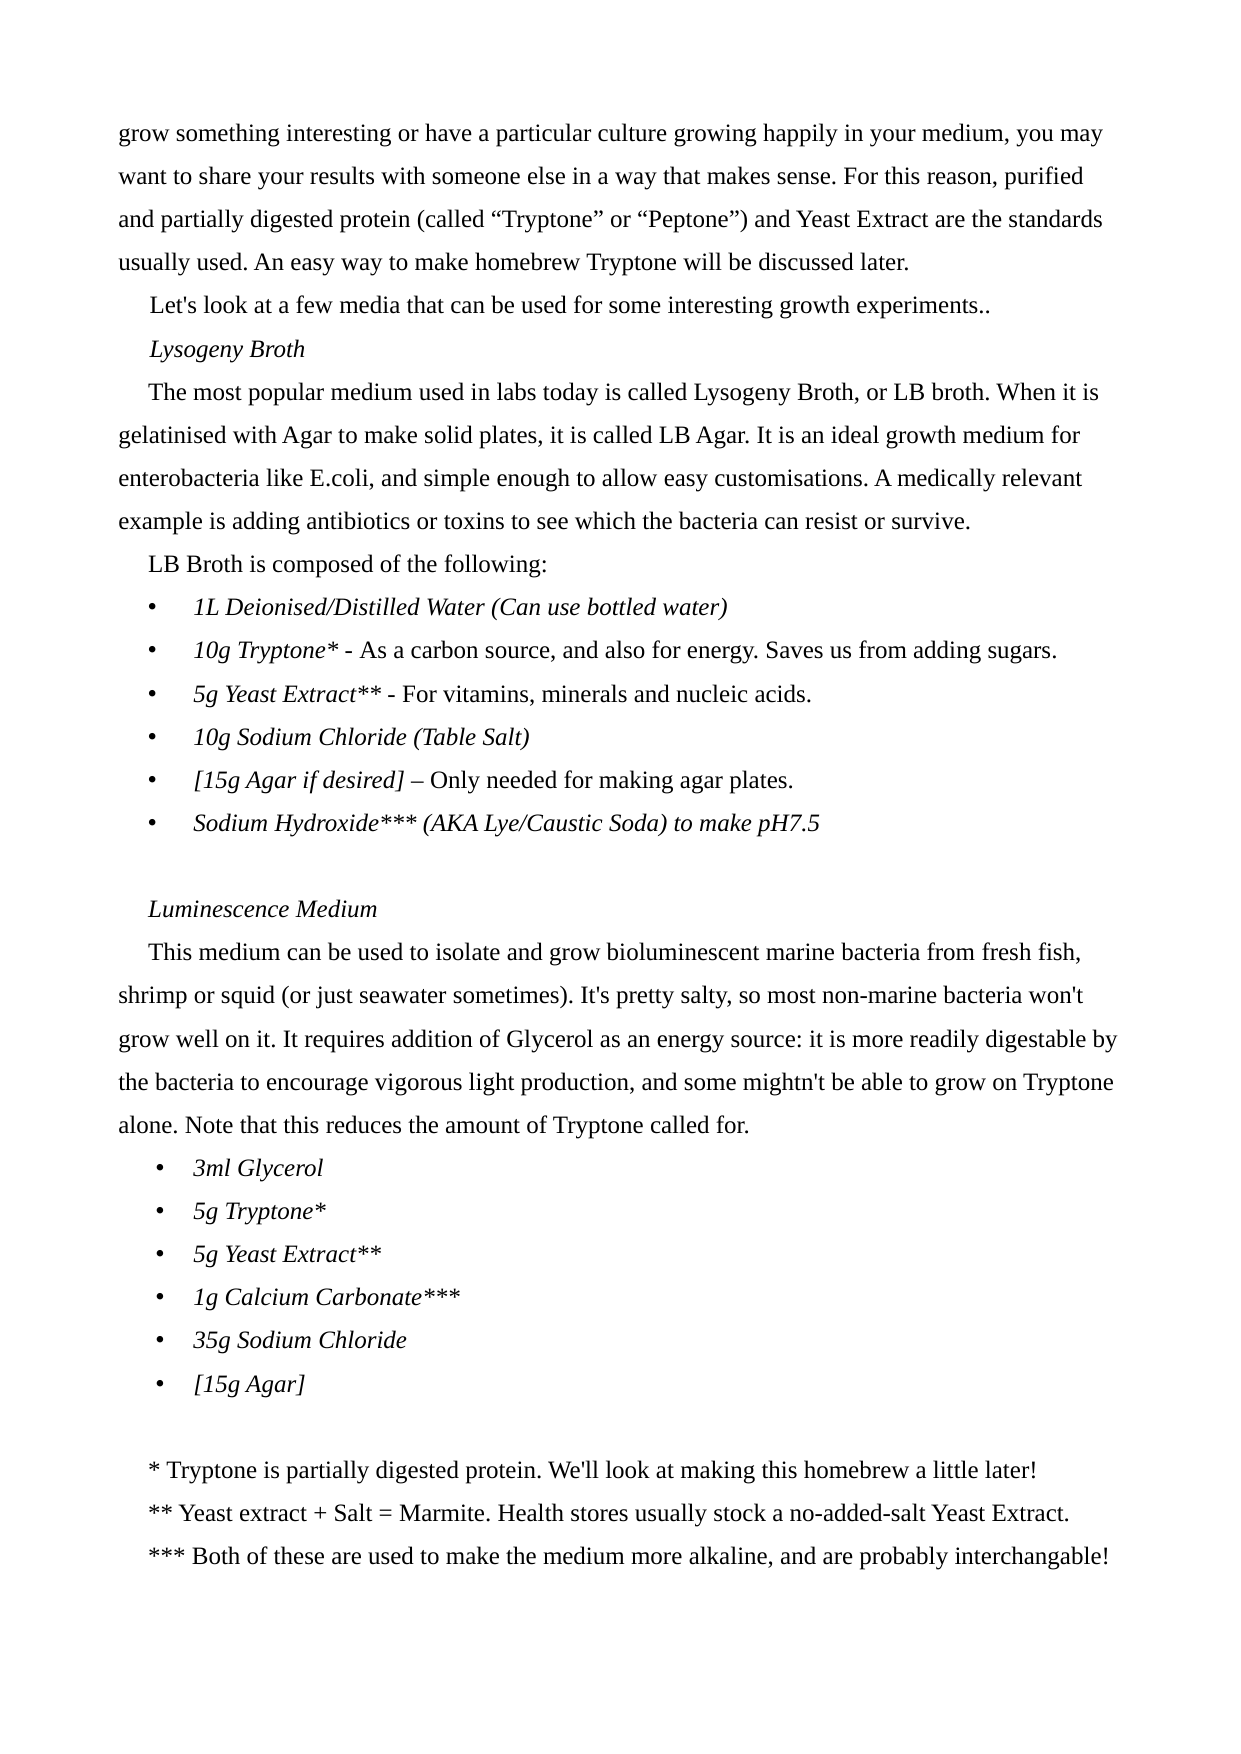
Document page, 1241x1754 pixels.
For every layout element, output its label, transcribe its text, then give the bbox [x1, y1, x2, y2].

list 1L Deionised/Distilled Water (Can use bottled water) [118, 592, 1122, 621]
list 1g Calcium Carbonate*** [156, 1282, 1122, 1311]
text grow something interesting or have a particular culture growing happily in your medium, you may want to share your results with someone else in a way that makes sense. For this reason, purified and partially digested protein (called “Tryptone” or “Peptone”) and Yeast Extract are the standards usually used. An easy way to make homebrew Tryptone will be discussed later. [118, 118, 1122, 276]
list 3ml Glycerol [156, 1153, 1122, 1182]
list 10g Sodium Chloride (Table Salt) [118, 722, 1122, 751]
text Lysogeny Broth [118, 334, 1122, 362]
list Sodium Hydroxide*** (AKA Lye/Caustic Soda) to make pH7.5 [118, 808, 1122, 837]
text ** Yeast extract + Salt = Marmite. Health stores usually stock a no-added-salt Yeast Extract. [118, 1498, 1122, 1527]
text Luminescence Medium [118, 894, 1122, 923]
text The most popular medium used in labs today is called Lysogeny Broth, or LB broth. When it is gelatinised with Agar to make solid plates, it is called LB Agar. It is an ideal growth medium for enterobacteria like E.coli, and simple enough to allow easy customisations. A medically relevant example is adding antibiotics or toxins to see which the bacteria can resist or survive. [118, 377, 1122, 535]
text Let's look at a few media that can be used for some interesting growth experiments.. [118, 291, 1122, 319]
text LB Broth is composed of the following: [118, 549, 1122, 578]
list [15g Agar if desired] – Only needed for making agar plates. [118, 765, 1122, 794]
text * Tryptone is partially digested protein. We'll look at making this homebrew a little later! [118, 1455, 1122, 1484]
list 10g Tryptone* - As a carbon source, and also for energy. Saves us from adding sugars. [118, 636, 1122, 664]
list [15g Agar] [156, 1369, 1122, 1397]
text *** Both of these are used to make the medium more alkaline, and are probably interchangable! [118, 1541, 1122, 1570]
text This medium can be used to isolate and grow bioluminescent marine bacteria from fresh fish, shrimp or squid (or just seawater sometimes). It's pretty salty, so most non-marine bacteria won't grow well on it. It requires addition of Glycerol as an energy source: it is more readily digestable by the bacteria to encourage vigorous light production, and some mightn't be able to grow on Tryptone alone. Note that this reduces the amount of Tryptone called for. [118, 937, 1122, 1139]
list 5g Yeast Extract** [156, 1239, 1122, 1268]
list 5g Yeast Extract** - For vitamins, minerals and nucleic acids. [118, 679, 1122, 707]
list 35g Sodium Chloride [156, 1326, 1122, 1354]
list 5g Tryptone* [156, 1196, 1122, 1225]
